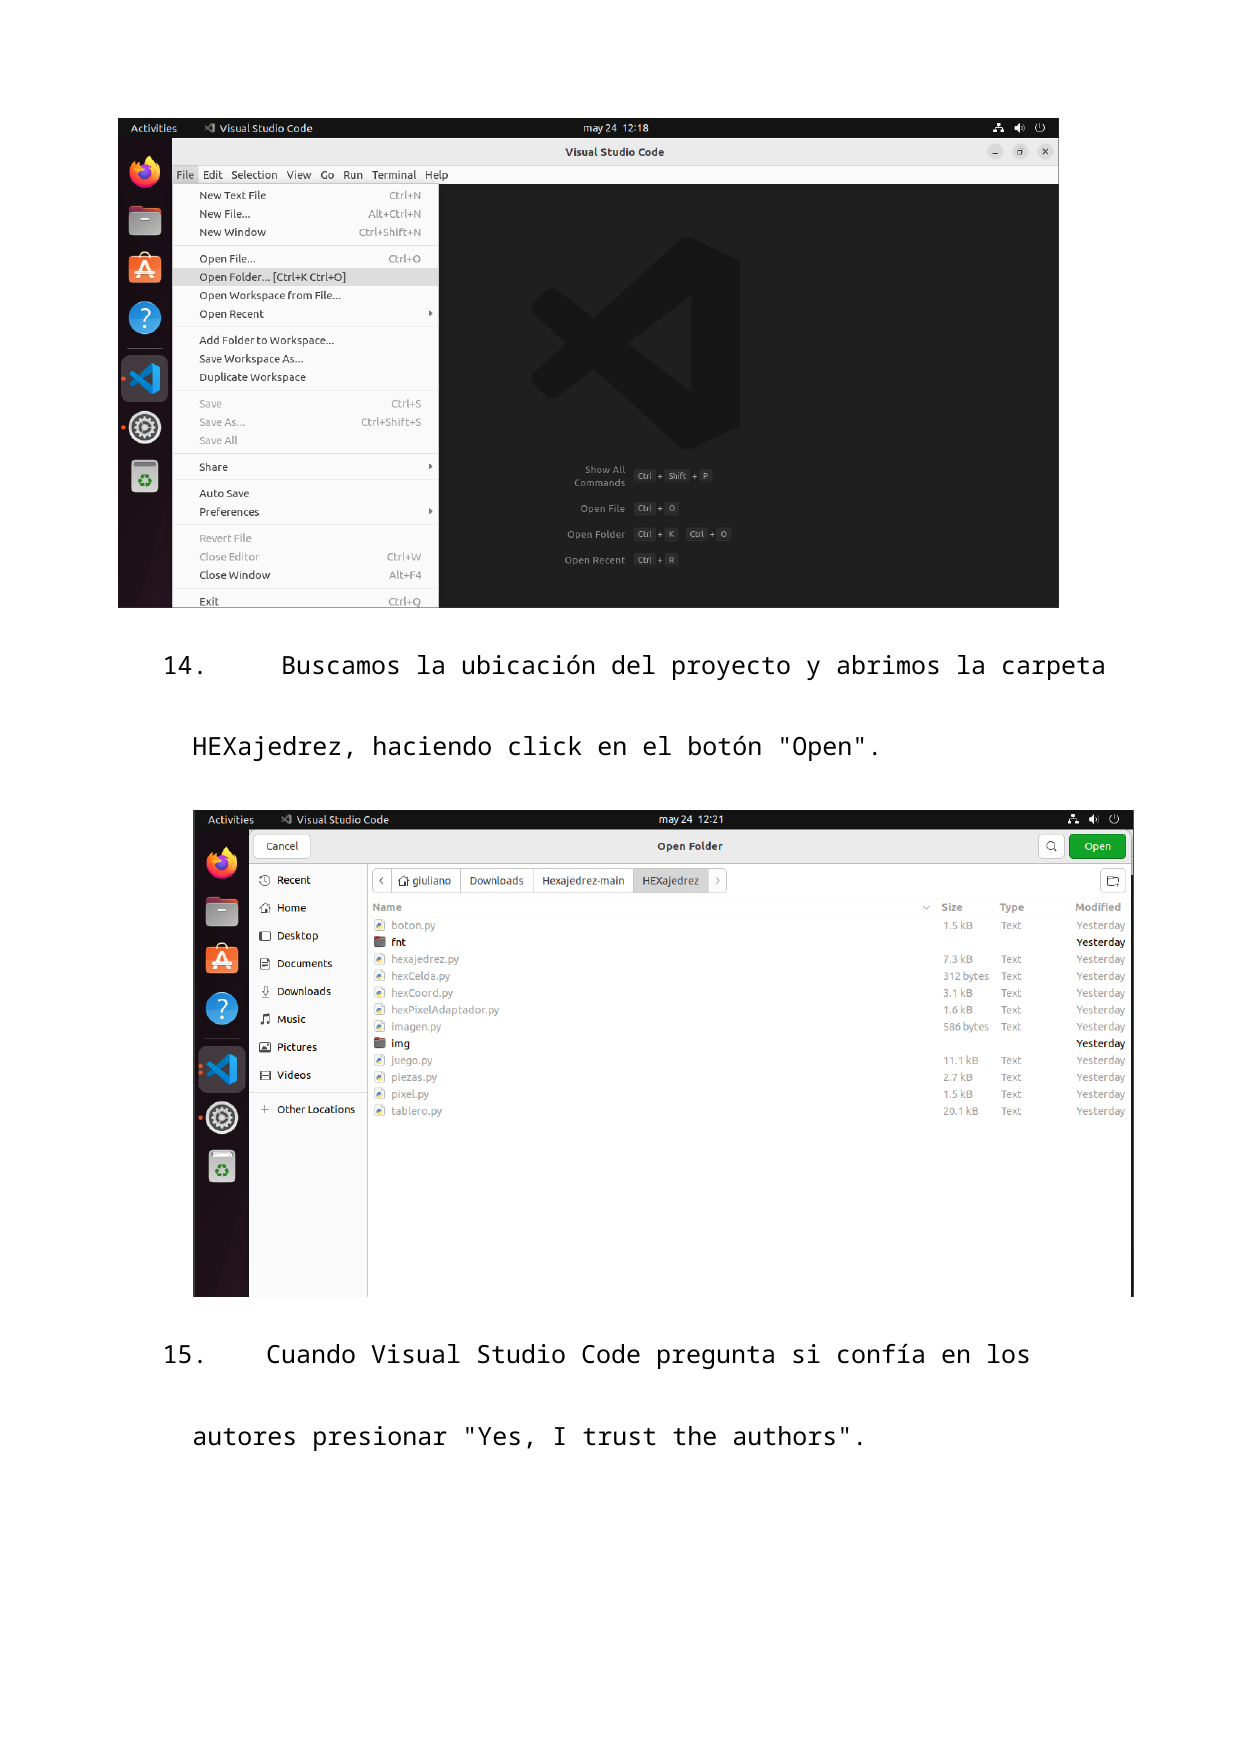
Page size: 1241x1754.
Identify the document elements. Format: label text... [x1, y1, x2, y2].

list Buscamos la ubicación del proyecto y abrimos la carpeta HEXajedrez, haciendo click en el botón "Open". [162, 647, 1122, 763]
list Cuando Visual Studio Code pregunta si confía en los autores presionar "Yes, I trust the authors". [162, 1337, 1122, 1453]
